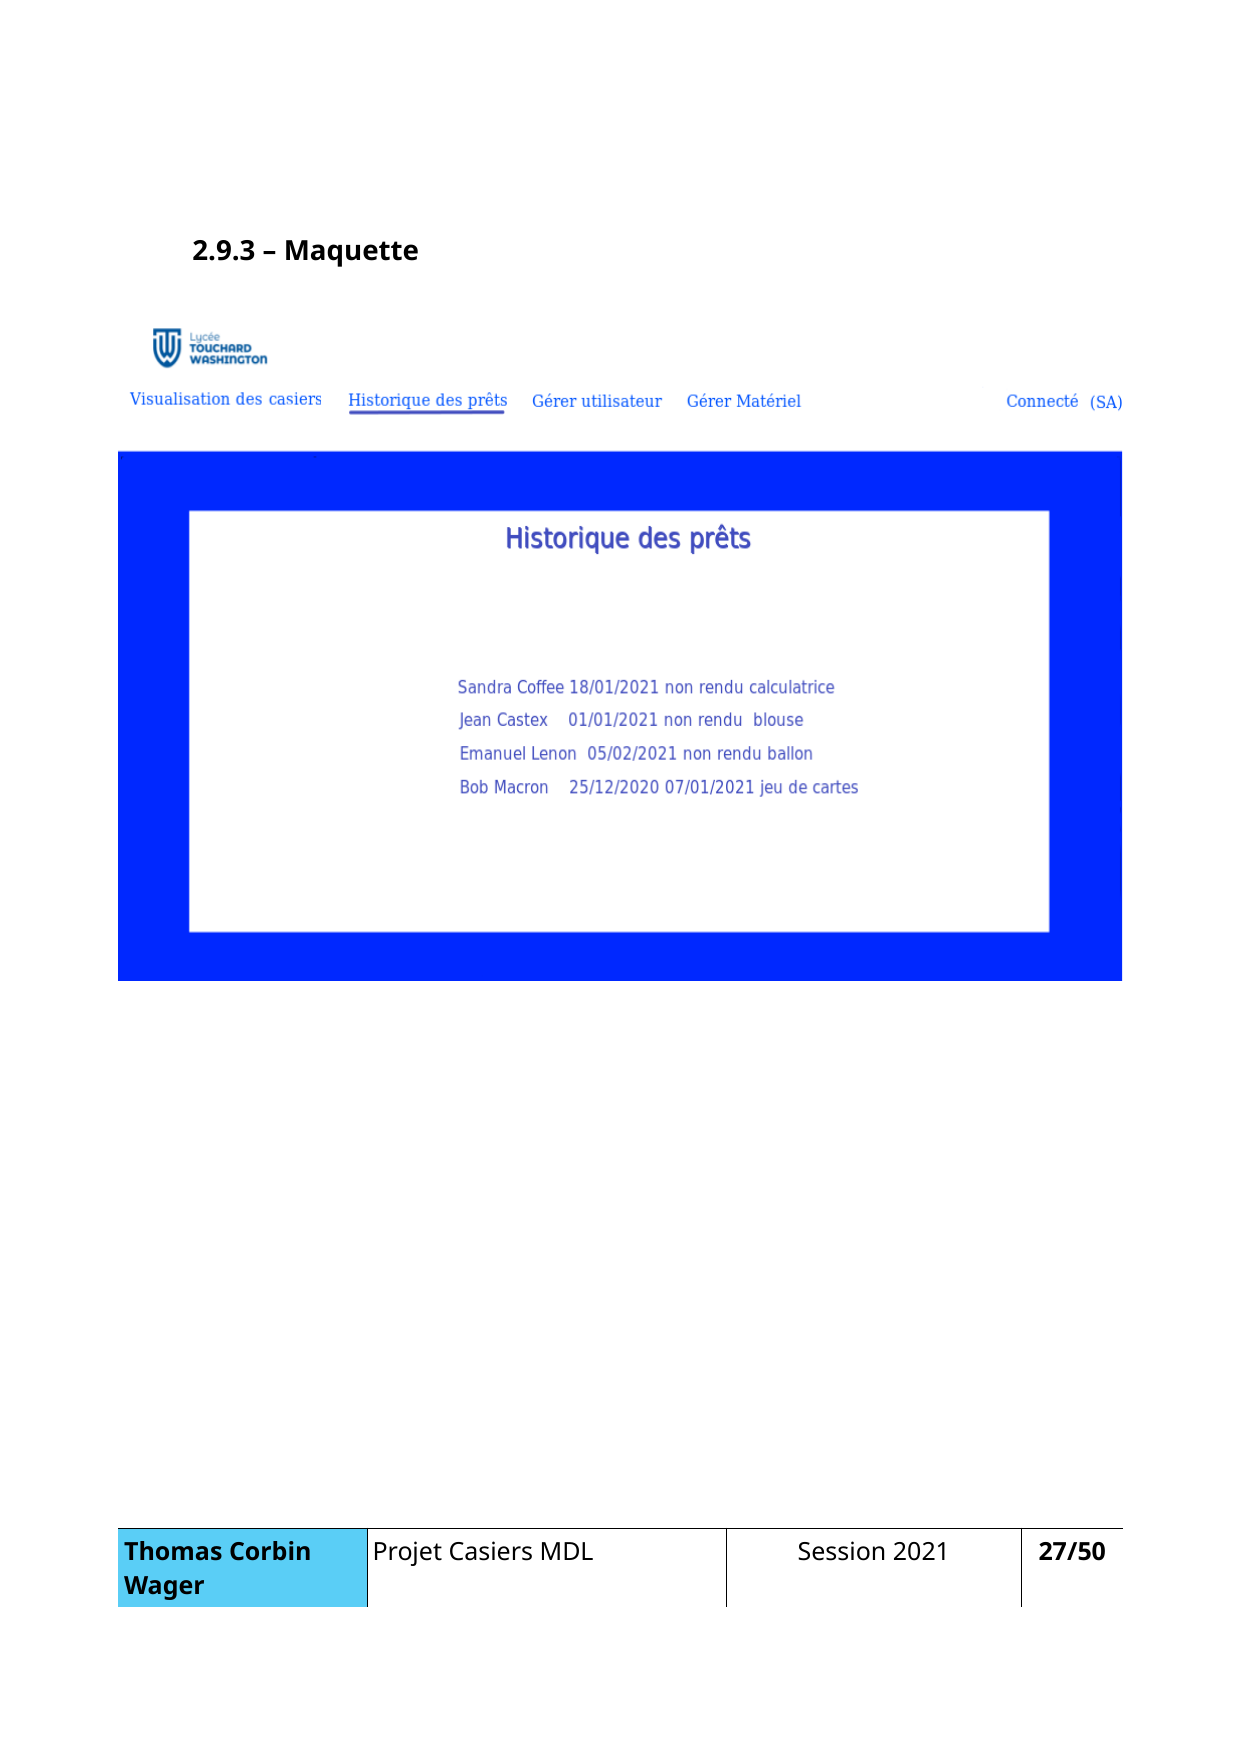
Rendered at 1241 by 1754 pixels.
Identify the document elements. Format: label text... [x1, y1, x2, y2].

picture [118, 308, 1123, 981]
subtitle 2.9.3 – Maquette [118, 231, 1122, 269]
